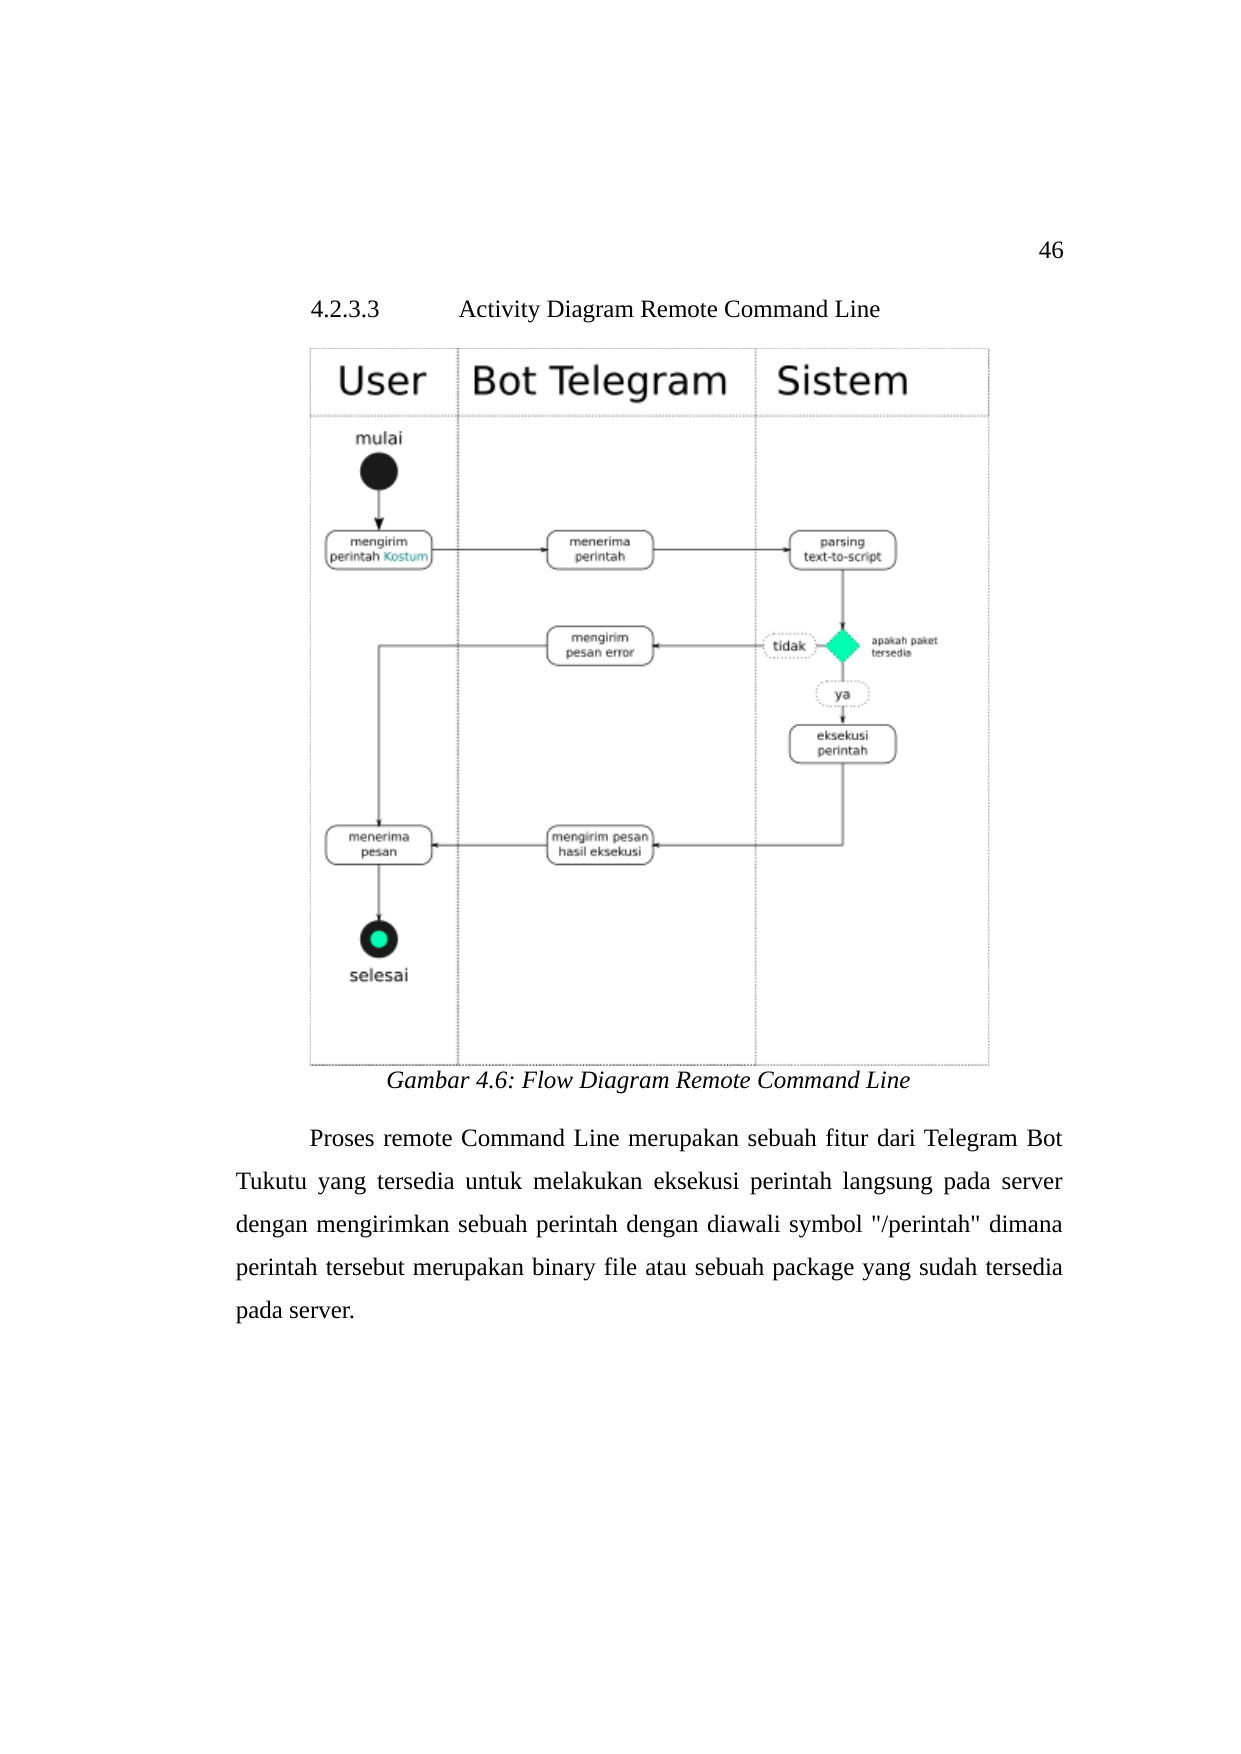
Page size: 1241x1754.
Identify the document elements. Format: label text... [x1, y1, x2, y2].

text Gambar 4.6: Flow Diagram Remote Command Line [310, 1066, 989, 1094]
subtitle Activity Diagram Remote Command Line [311, 294, 1063, 323]
picture [309, 348, 990, 1066]
text Proses remote Command Line merupakan sebuah fitur dari Telegram Bot Tukutu yang tersedia untuk melakukan eksekusi perintah langsung pada server dengan mengirimkan sebuah perintah dengan diawali symbol "/perintah" dimana perintah tersebut merupakan binary file atau sebuah package yang sudah tersedia pada server. [236, 1123, 1063, 1324]
